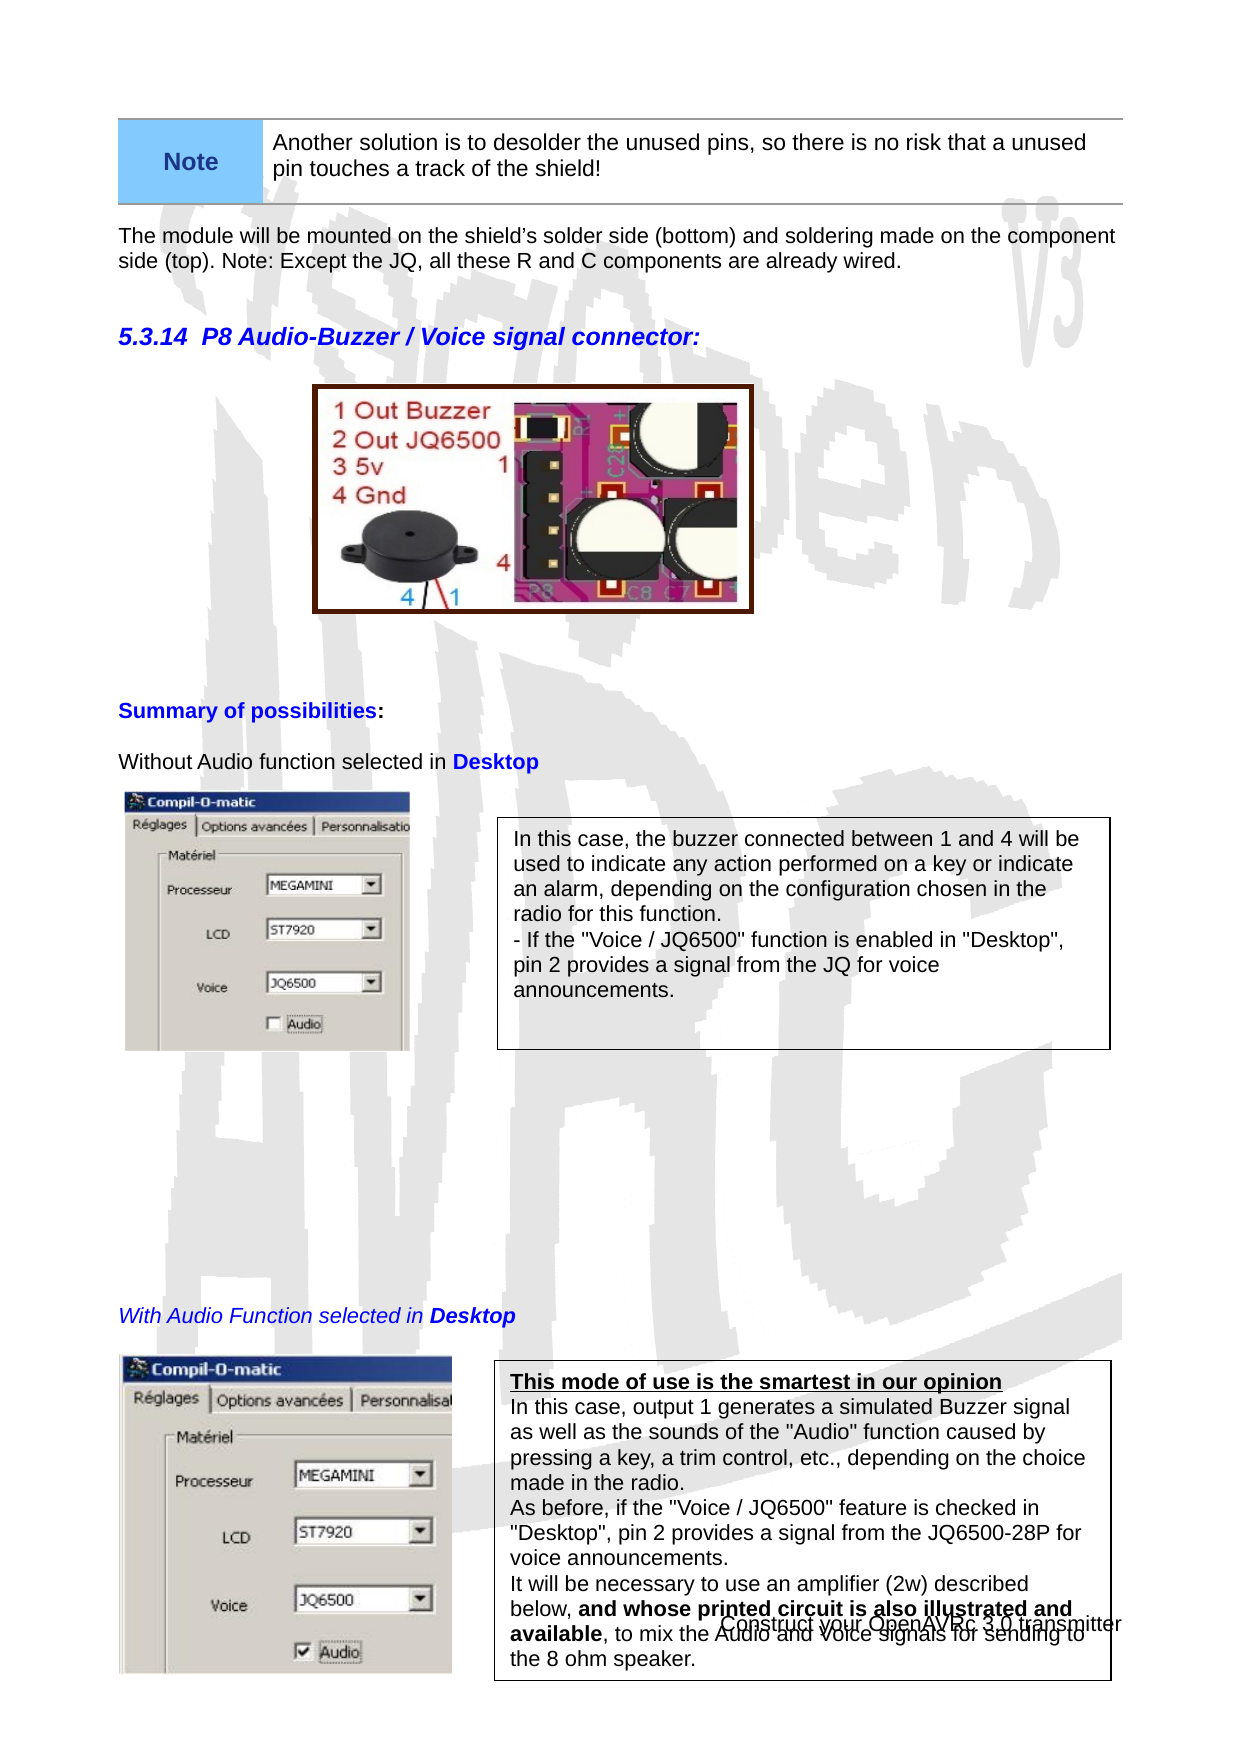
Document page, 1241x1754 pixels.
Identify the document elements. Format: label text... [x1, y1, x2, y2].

picture [119, 1354, 452, 1675]
table_header Another solution is to desolder the unused pins, so there is no risk that a unused pin touches a track of the shield! [264, 120, 1122, 203]
text This mode of use is the smartest in our opinion [510, 1369, 1095, 1394]
text Without Audio function selected in Desktop [118, 748, 1122, 774]
text In this case, output 1 generates a simulated Buzzer signal as well as the sounds of the "Audio" function caused by pressing a key, a trim control, etc., depending on the choice made in the radio. [510, 1394, 1095, 1495]
picture [124, 790, 411, 1052]
picture [318, 389, 749, 609]
text It will be necessary to use an amplifier (2w) described below, and whose printed circuit is also illustrated and available, to mix the Audio and Voice signals for sending to the 8 ohm speaker. [510, 1571, 1095, 1671]
text As before, if the "Voice / JQ6500" feature is checked in "Desktop", pin 2 provides a signal from the JQ6500-28P for voice announcements. [510, 1495, 1095, 1571]
table_header Note [118, 120, 263, 203]
text In this case, the buzzer connected between 1 and 4 will be used to indicate any action performed on a key or indicate an alarm, depending on the configuration chosen in the radio for this function. [513, 826, 1094, 926]
subtitle 5.3.14 P8 Audio-Buzzer / Voice signal connector: [118, 322, 1122, 350]
text - If the "Voice / JQ6500" function is enabled in "Desktop", pin 2 provides a signal from the JQ for voice announcements. [513, 926, 1094, 1002]
text The module will be mounted on the shield’s solder side (bottom) and soldering made on the component side (top). Note: Except the JQ, all these R and C components are already wired. [118, 223, 1122, 273]
text With Audio Function selected in Desktop [118, 1303, 1122, 1328]
text Summary of possibilities: [118, 698, 1122, 723]
